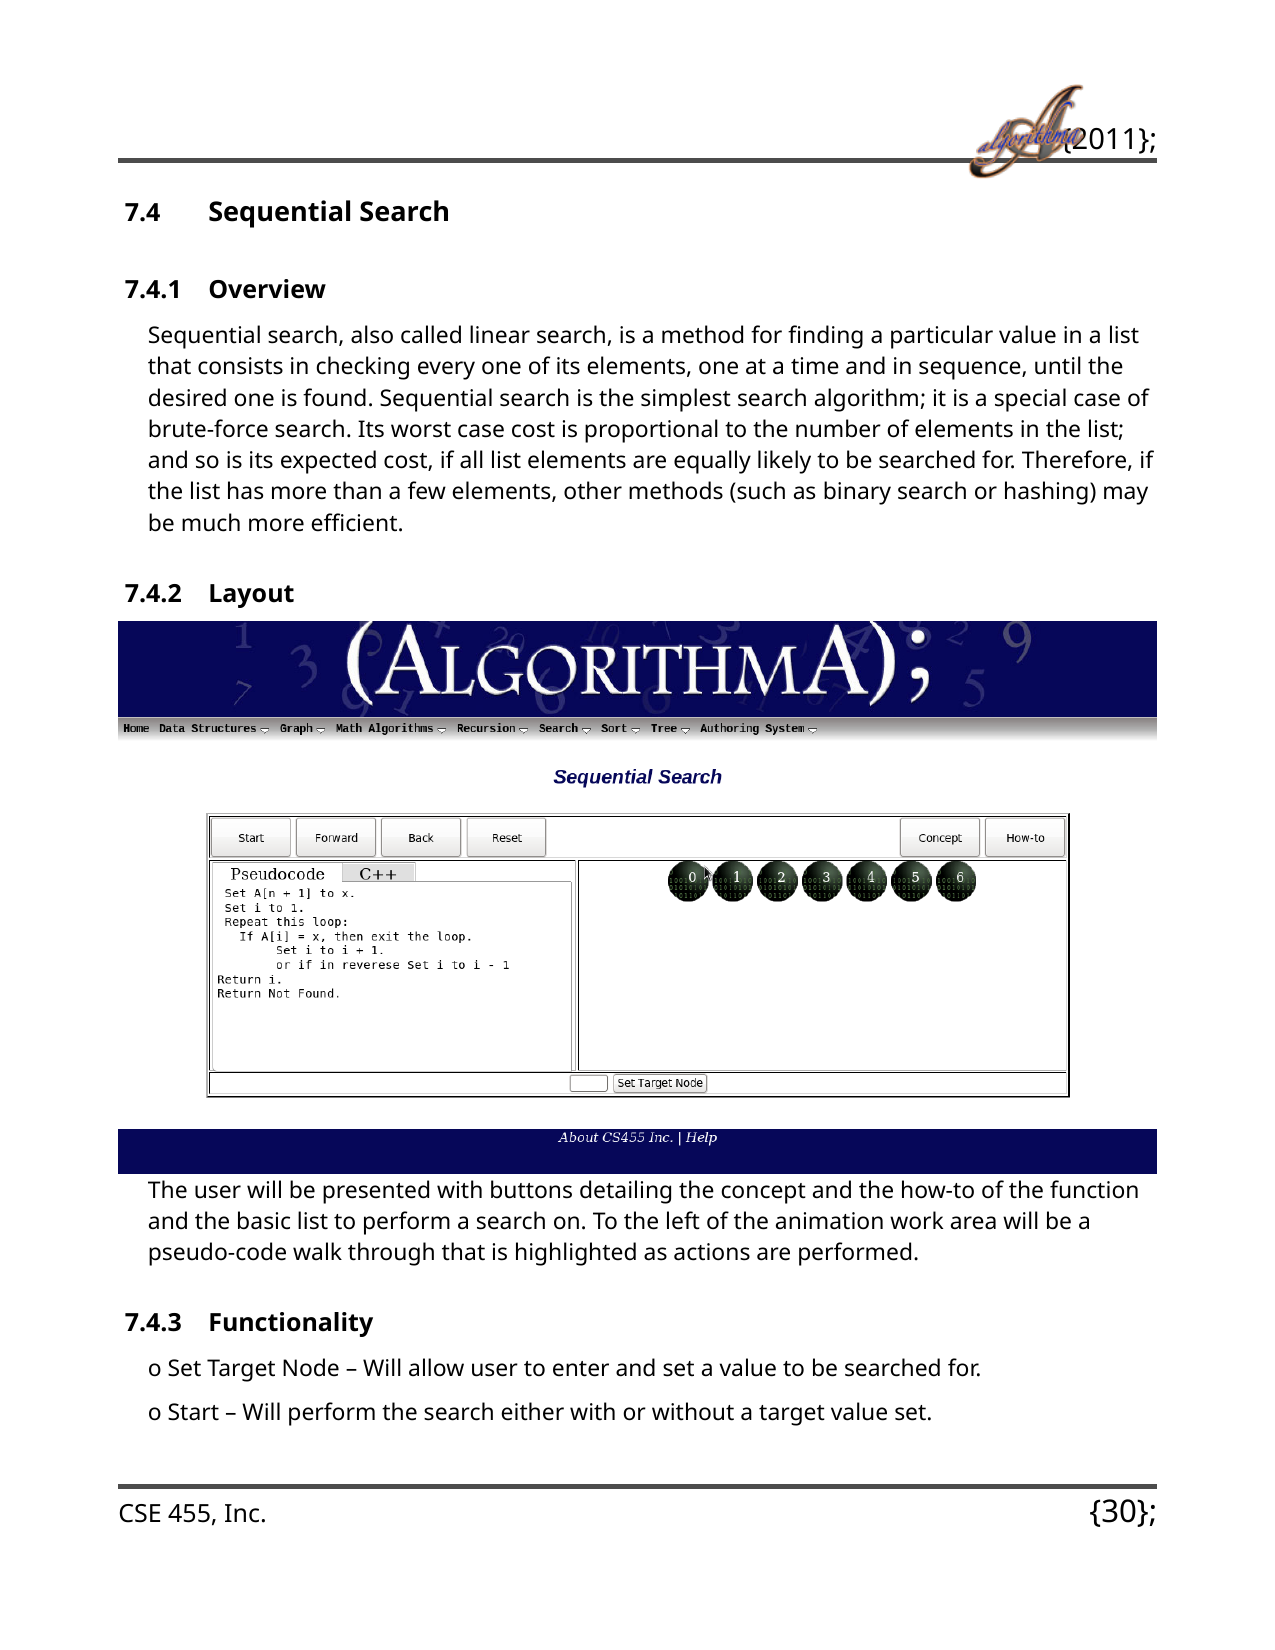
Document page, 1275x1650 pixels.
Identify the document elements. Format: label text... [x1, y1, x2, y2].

picture [966, 83, 1087, 180]
subtitle Overview [118, 267, 1157, 307]
text o Set Target Node – Will allow user to enter and set a value to be searched for. [148, 1352, 1157, 1383]
subtitle Functionality [118, 1305, 1157, 1339]
subtitle Layout [118, 575, 1157, 609]
subtitle Sequential Search [118, 192, 1157, 229]
text The user will be presented with buttons detailing the concept and the how-to of the function and the basic list to perform a search on. To the left of the animation work area will be a pseudo-code walk through that is highlighted as actions are performed. [148, 1174, 1157, 1268]
picture [118, 621, 1157, 1174]
text o Start – Will perform the search either with or without a target value set. [148, 1395, 1157, 1427]
text Sequential search, also called linear search, is a method for finding a particular value in a list that consists in checking every one of its elements, one at a time and in sequence, until the desired one is found. Sequential search is the simplest search algorithm; it is a special case of brute-force search. Its worst case cost is proportional to the number of elements in the list; and so is its expected cost, if all list elements are equally likely to be searched for. Therefore, if the list has more than a few elements, other methods (such as binary search or hashing) may be much more efficient. [148, 319, 1157, 538]
